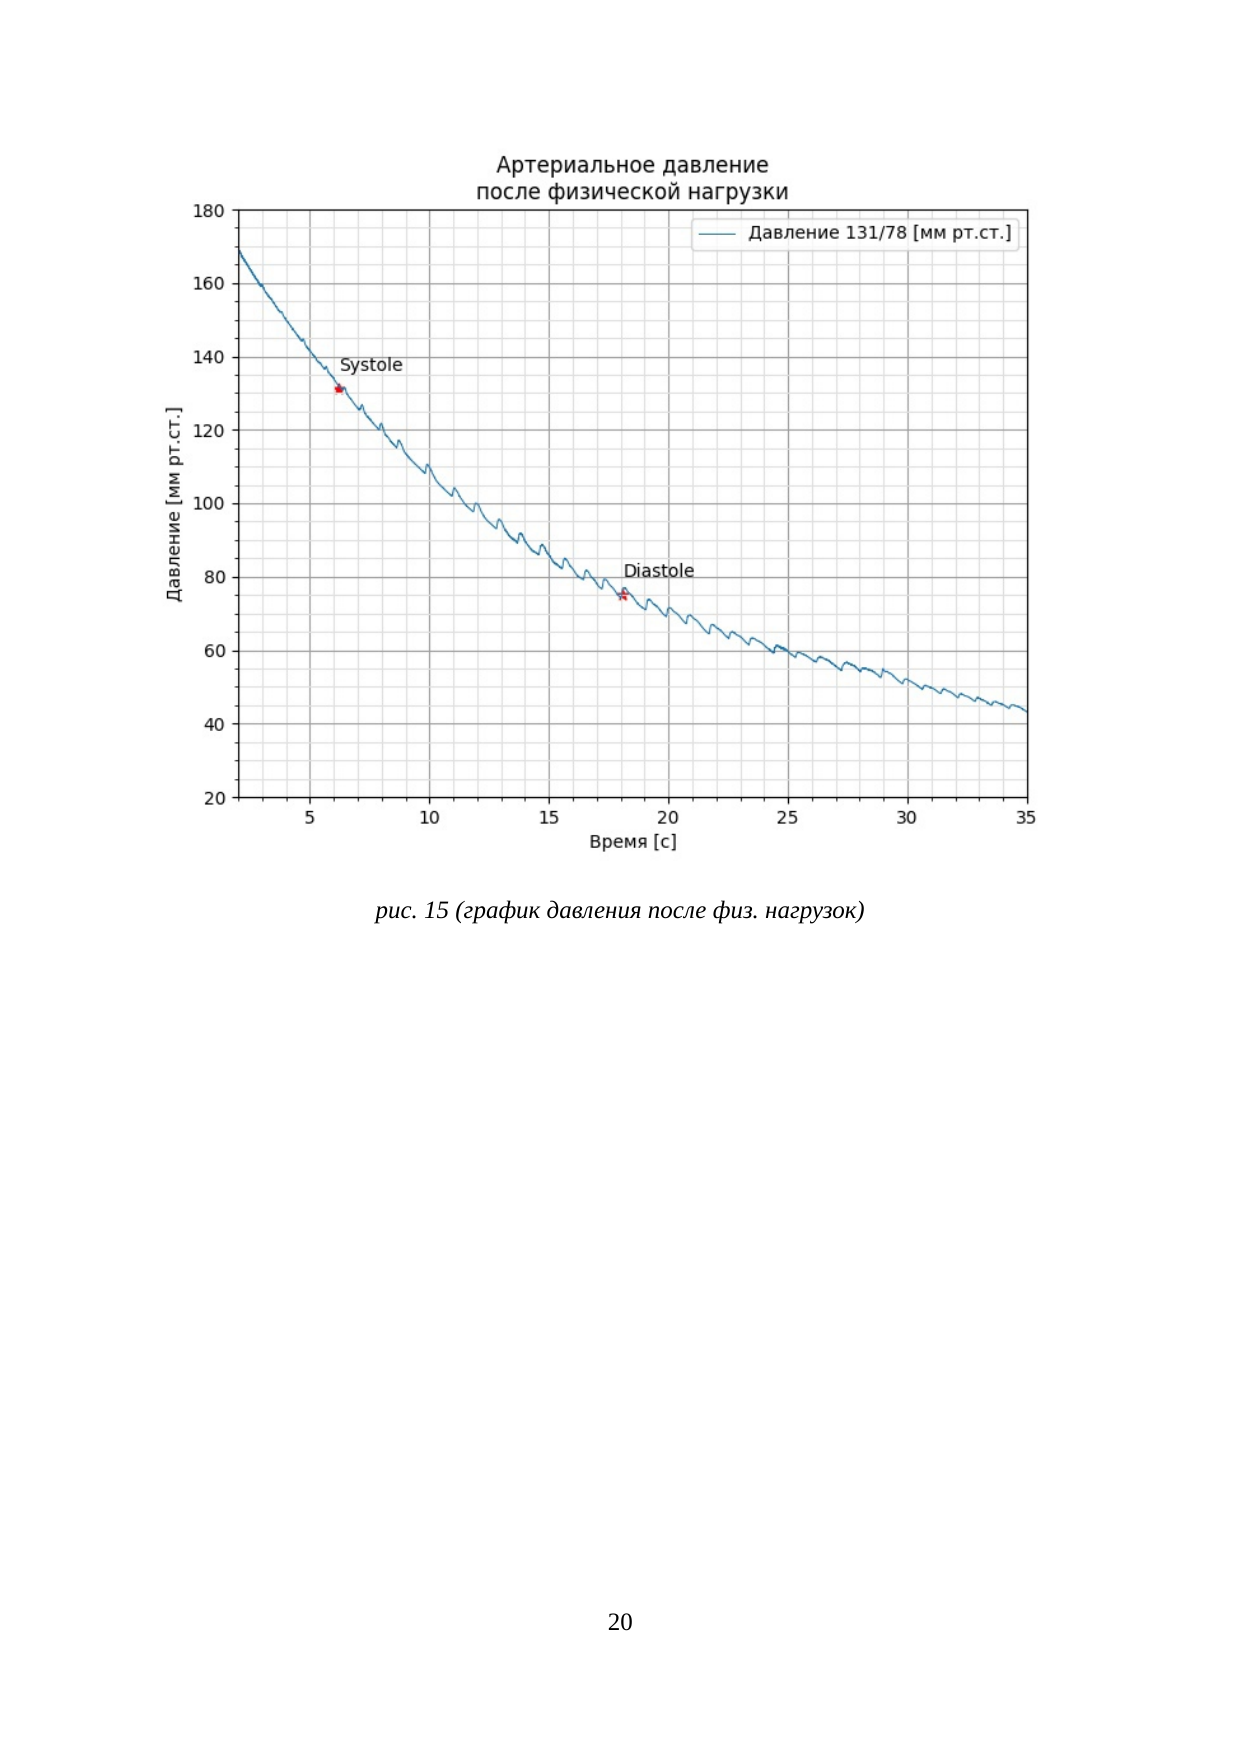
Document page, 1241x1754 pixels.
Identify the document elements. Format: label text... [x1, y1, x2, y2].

text рис. 15 (график давления после физ. нагрузок) [118, 881, 1122, 924]
picture [111, 118, 1129, 881]
